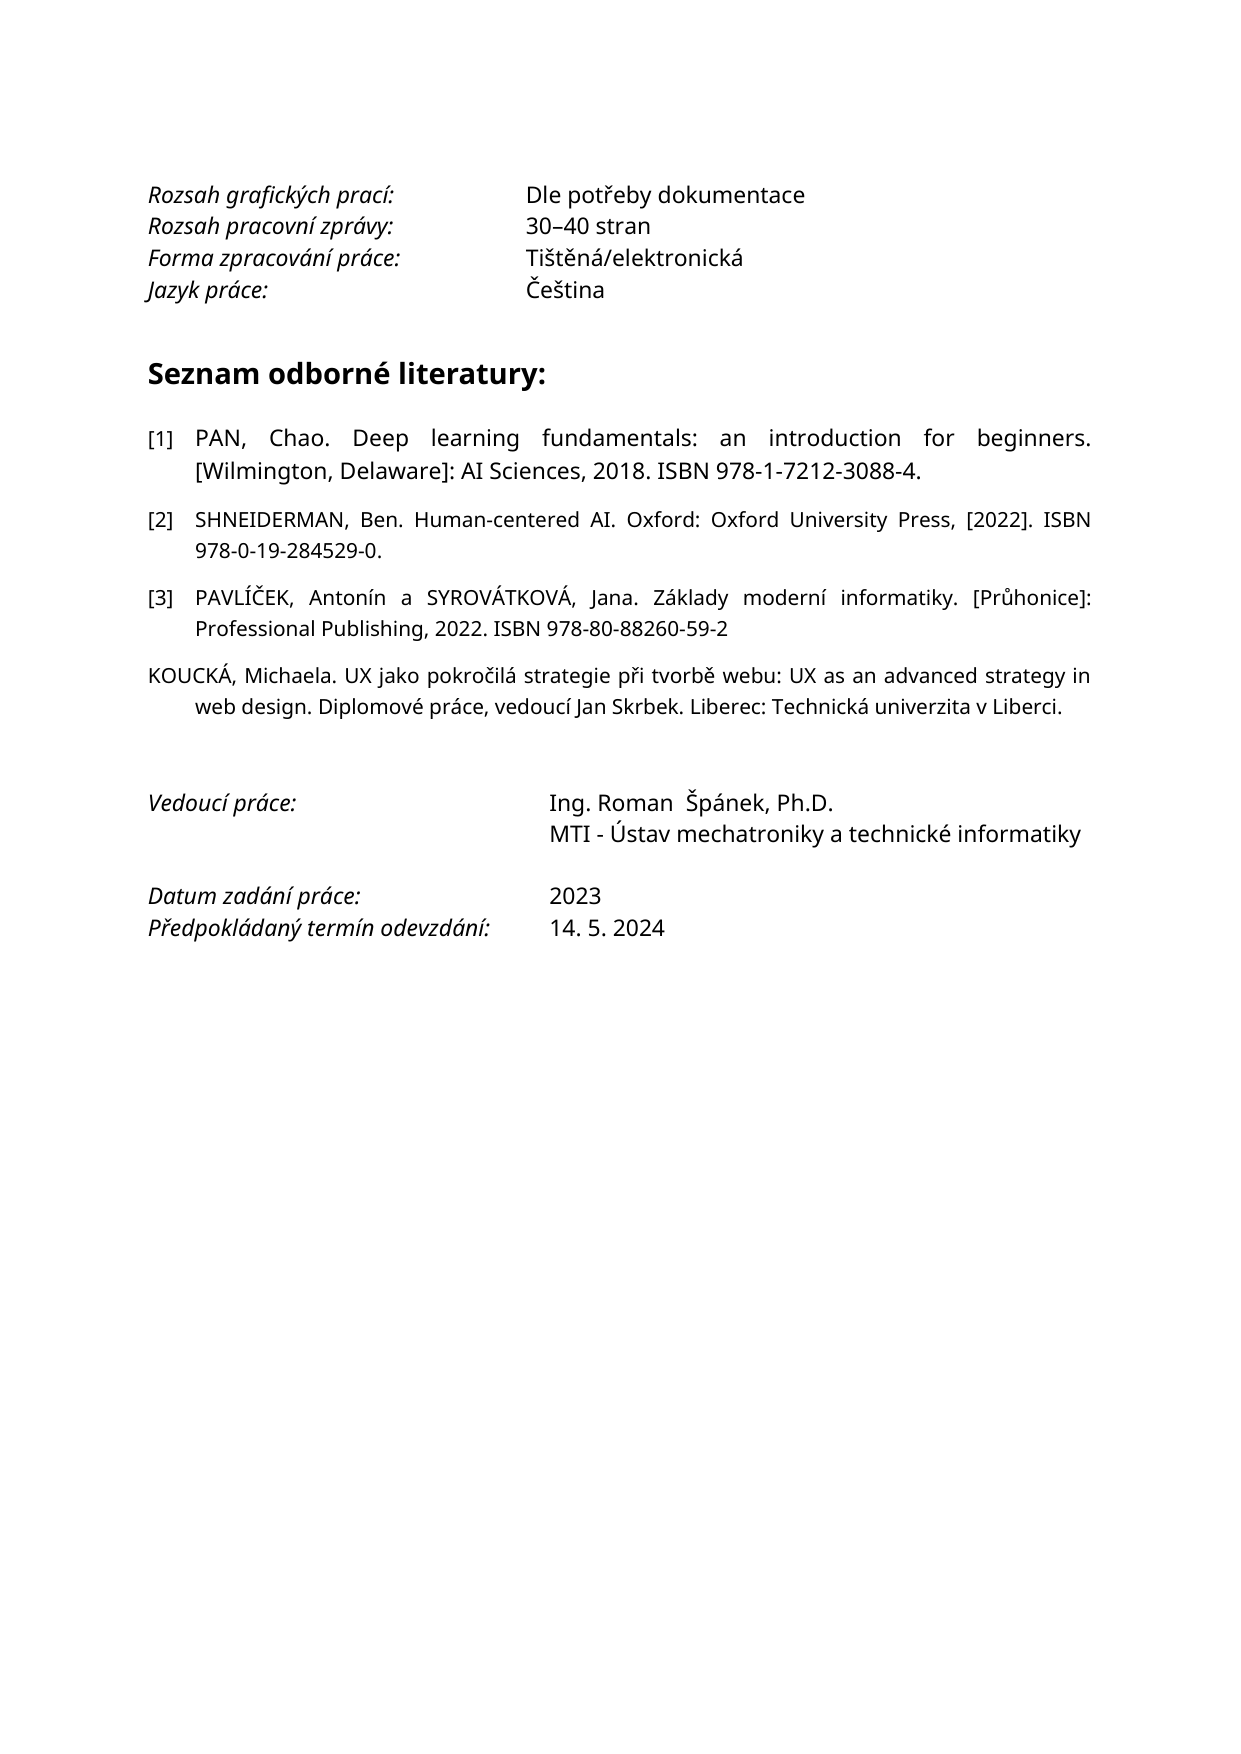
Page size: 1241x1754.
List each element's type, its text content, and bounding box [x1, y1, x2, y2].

table_cell 30–40 stran [526, 210, 1092, 241]
table_cell [148, 849, 549, 880]
list PAN, Chao. Deep learning fundamentals: an introduction for beginners. [Wilmington, Delaware]: AI Sciences, 2018. ISBN 978-1-7212-3088-4. [148, 421, 1092, 486]
table_cell [549, 849, 1092, 880]
table_cell Jazyk práce: [148, 275, 526, 337]
table_cell MTI - Ústav mechatroniky a technické informatiky [549, 818, 1092, 849]
table_cell Předpokládaný termín odevzdání: [148, 912, 549, 943]
list PAVLÍČEK, Antonín a SYROVÁTKOVÁ, Jana. Základy moderní informatiky. [Průhonice]: Professional Publishing, 2022. ISBN 978-80-88260-59-2 [148, 583, 1092, 642]
subtitle Seznam odborné literatury: [148, 354, 1092, 393]
table_cell Datum zadání práce: [148, 880, 549, 912]
table_cell 14. 5. 2024 [549, 912, 1092, 943]
table_cell Rozsah pracovní zprávy: [148, 210, 526, 241]
table_cell Tištěná/elektronická [526, 241, 1092, 274]
list KOUCKÁ, Michaela. UX jako pokročilá strategie při tvorbě webu: UX as an advanced strategy in web design. Diplomové práce, vedoucí Jan Skrbek. Liberec: Technická univerzita v Liberci. [148, 661, 1092, 720]
table_header Ing. Roman Špánek, Ph.D. [549, 787, 1092, 818]
list SHNEIDERMAN, Ben. Human-centered AI. Oxford: Oxford University Press, [2022]. ISBN 978-0-19-284529-0. [148, 506, 1092, 564]
table_cell 2023 [549, 880, 1092, 912]
table_cell Forma zpracování práce: [148, 241, 526, 274]
table_header Dle potřeby dokumentace [526, 179, 1092, 210]
table_header Vedoucí práce: [148, 787, 549, 818]
table_cell Čeština [526, 275, 1092, 337]
table_cell [148, 818, 549, 849]
table_header Rozsah grafických prací: [148, 179, 526, 210]
